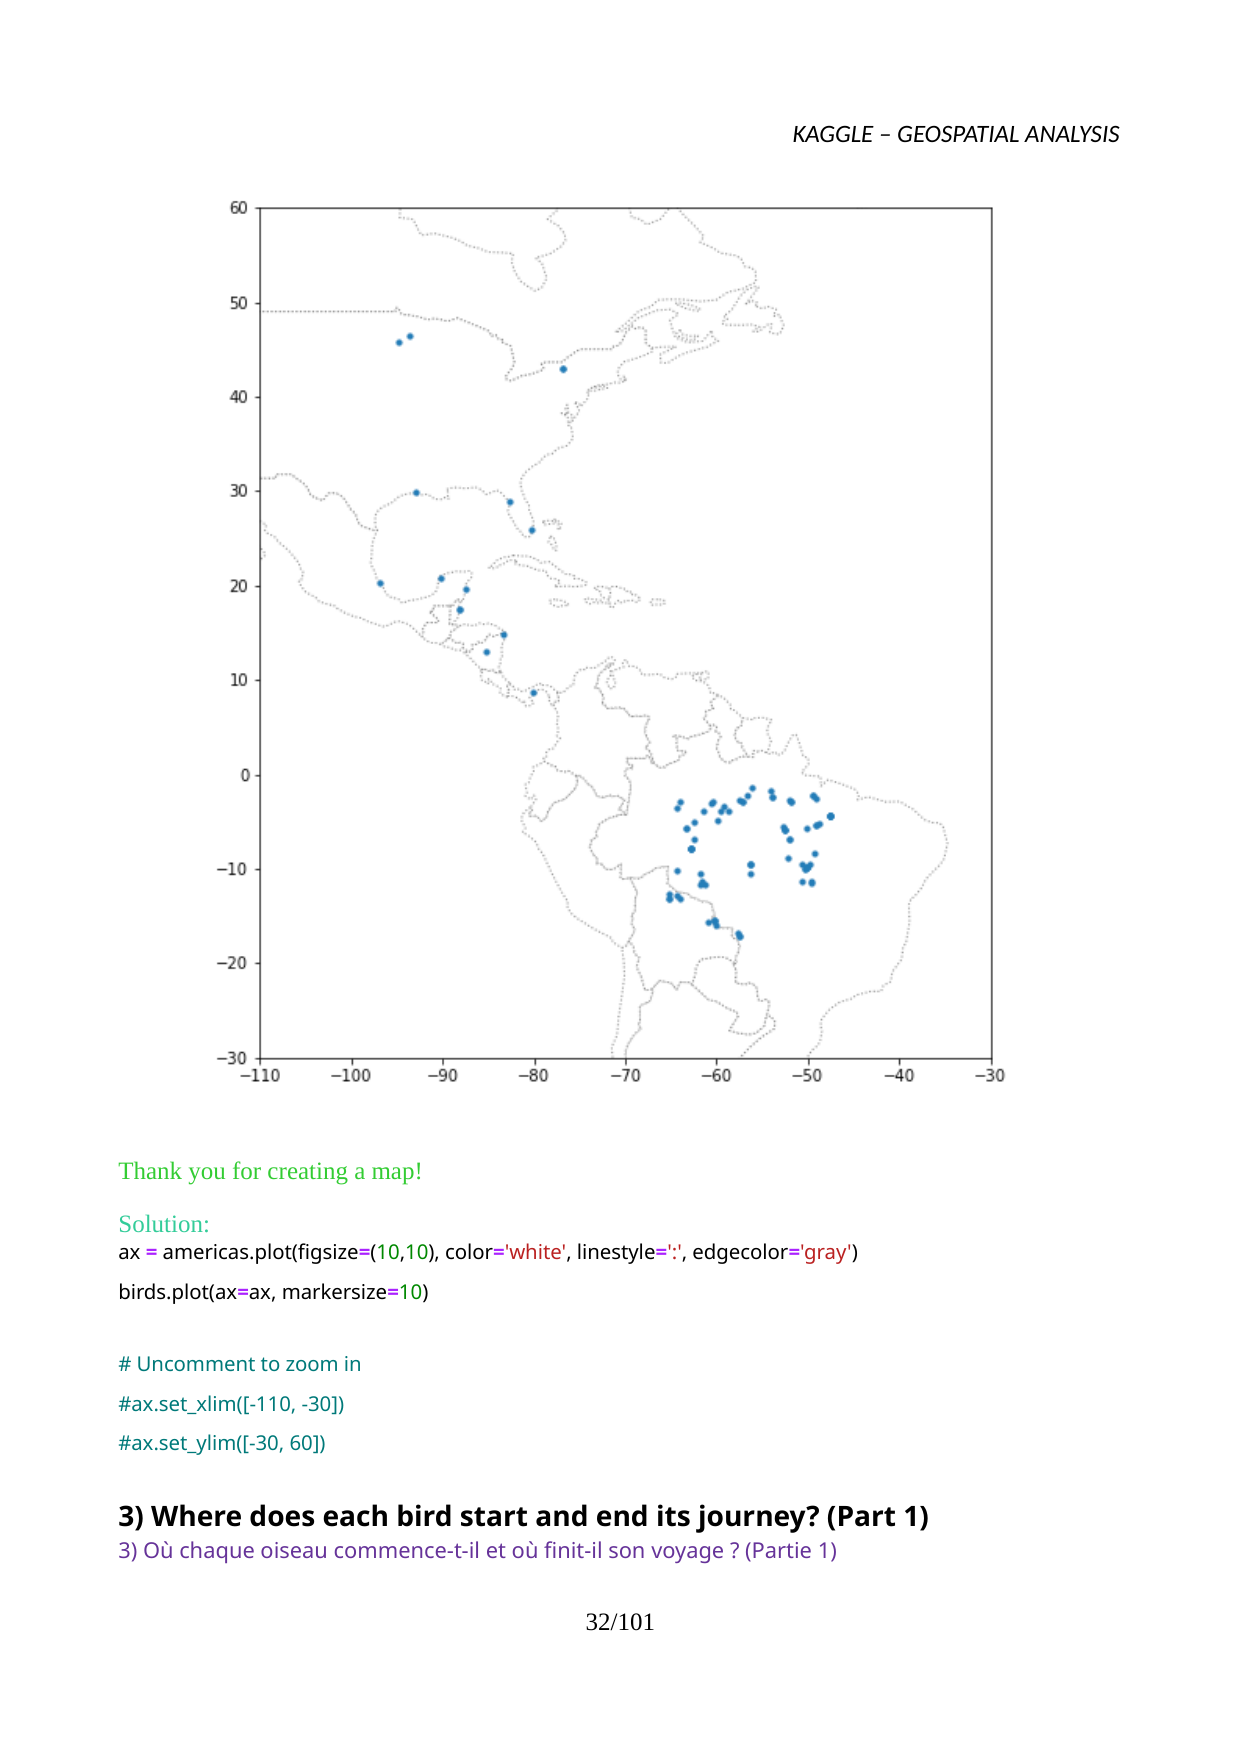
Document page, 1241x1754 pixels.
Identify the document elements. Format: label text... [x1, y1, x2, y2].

subtitle 3) Where does each bird start and end its journey? (Part 1) [118, 1497, 1122, 1535]
text Thank you for creating a map! [118, 1156, 1122, 1185]
picture [183, 178, 1057, 1113]
text #ax.set_xlim([-110, -30]) [118, 1389, 1122, 1417]
text ax = americas.plot(figsize=(10,10), color='white', linestyle=':', edgecolor='gray') [118, 1238, 1122, 1266]
text # Uncomment to zoom in [118, 1350, 1122, 1378]
text Solution: [118, 1209, 1122, 1238]
text birds.plot(ax=ax, markersize=10) [118, 1277, 1122, 1305]
text 3) Où chaque oiseau commence-t-il et où finit-il son voyage ? (Partie 1) [118, 1535, 1122, 1565]
text #ax.set_ylim([-30, 60]) [118, 1429, 1122, 1456]
